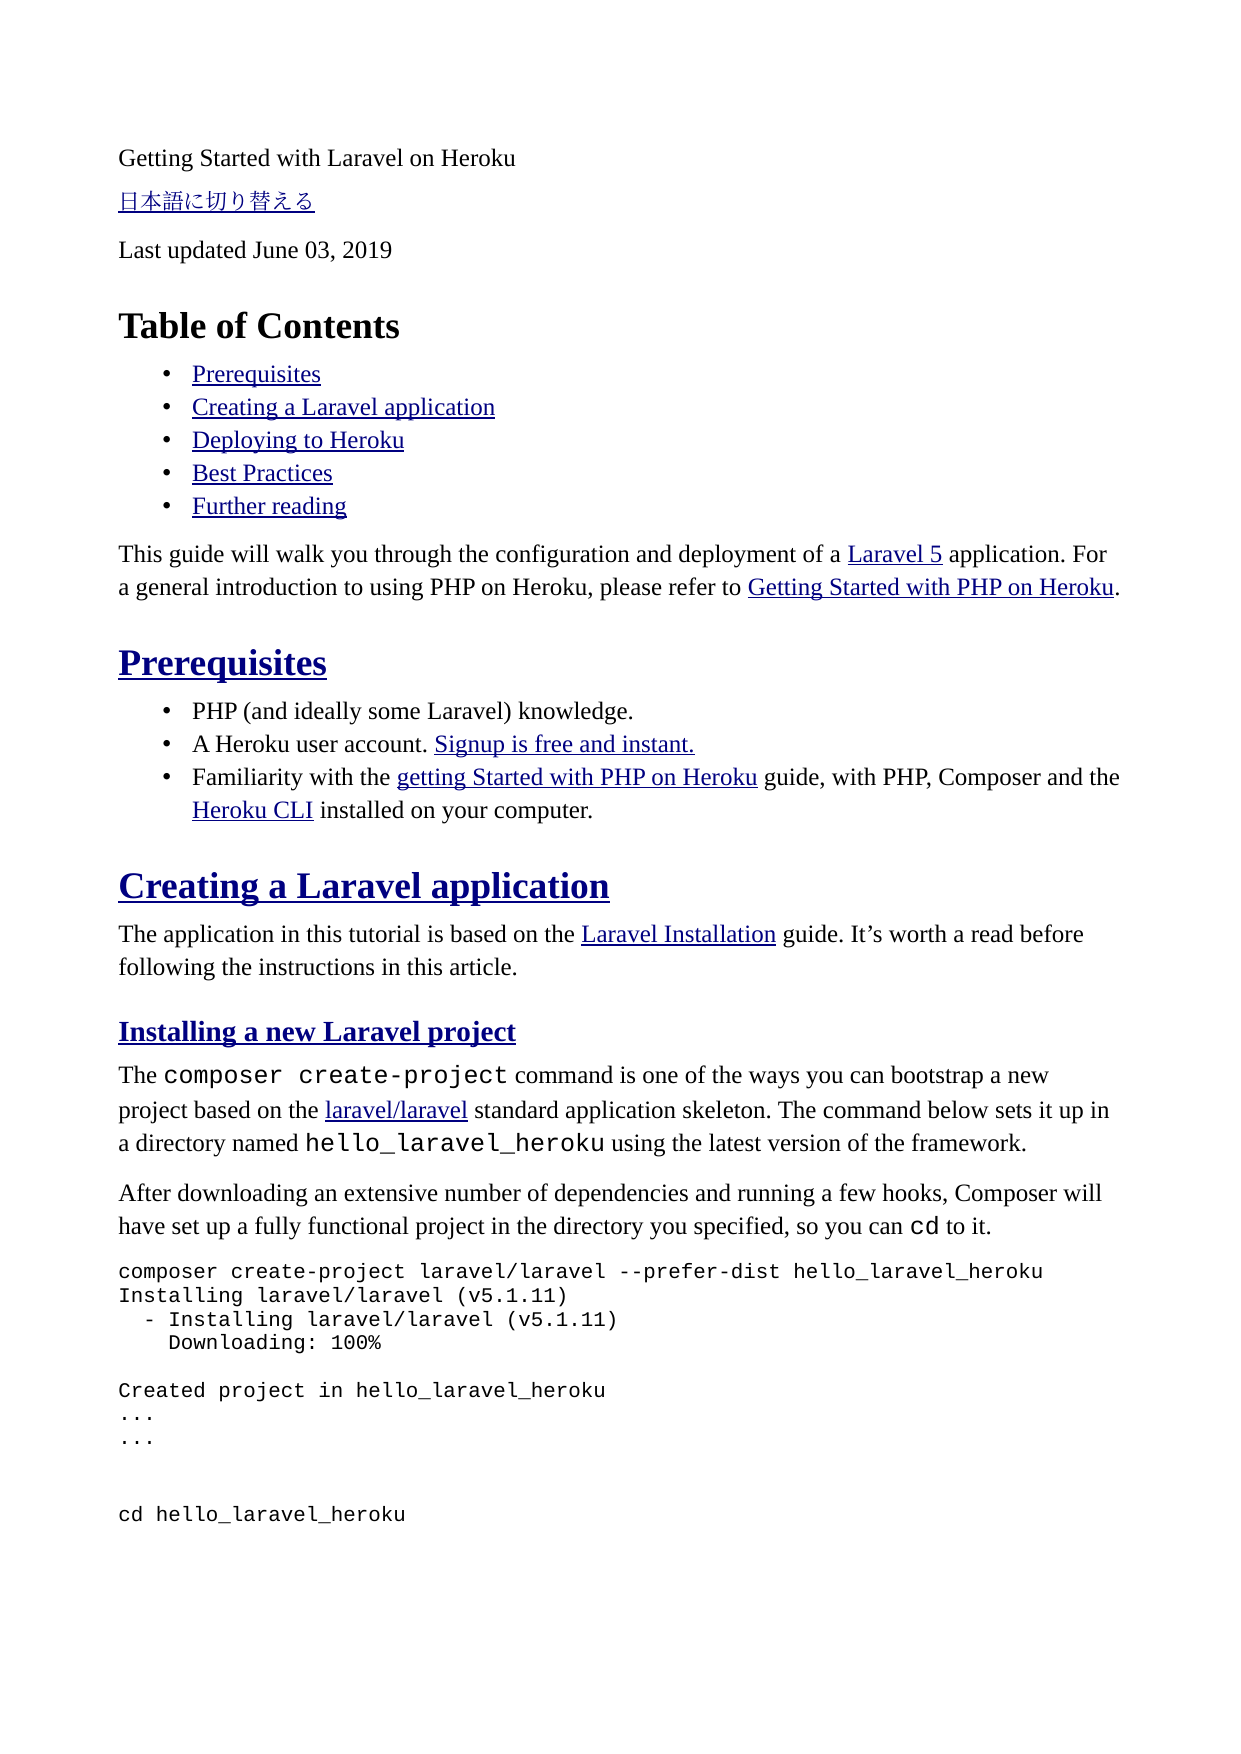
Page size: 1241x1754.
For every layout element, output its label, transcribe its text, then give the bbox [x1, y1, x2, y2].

subtitle Table of Contents [118, 303, 1122, 347]
list A Heroku user account. Signup is free and instant. [162, 729, 1122, 758]
text Created project in hello_laravel_heroku [118, 1380, 1122, 1403]
list Prerequisites [162, 359, 1122, 388]
text The application in this tutorial is based on the Laravel Installation guide. It’s worth a read before following the instructions in this article. [118, 919, 1122, 981]
list Deploying to Heroku [162, 425, 1122, 454]
list Creating a Laravel application [162, 392, 1122, 421]
text Last updated June 03, 2019 [118, 235, 1122, 264]
subtitle Installing a new Laravel project [118, 1014, 1122, 1048]
list PHP (and ideally some Laravel) knowledge. [162, 696, 1122, 725]
subtitle Creating a Laravel application [118, 863, 1122, 907]
subtitle Getting Started with Laravel on Heroku [118, 143, 1122, 172]
text The composer create-project command is one of the ways you can bootstrap a new project based on the laravel/laravel standard application skeleton. The command below sets it up in a directory named hello_laravel_heroku using the latest version of the framework. [118, 1060, 1122, 1159]
text - Installing laravel/laravel (v5.1.11) [118, 1309, 1122, 1332]
text ... [118, 1427, 1122, 1451]
text ... [118, 1403, 1122, 1427]
subtitle Prerequisites [118, 640, 1122, 683]
text This guide will walk you through the configuration and deployment of a Laravel 5 application. For a general introduction to using PHP on Heroku, please refer to Getting Started with PHP on Heroku. [118, 539, 1122, 601]
text After downloading an extensive number of dependencies and running a few hooks, Composer will have set up a fully functional project in the directory you specified, so you can cd to it. [118, 1178, 1122, 1242]
text Installing laravel/laravel (v5.1.11) [118, 1285, 1122, 1309]
list Further reading [162, 491, 1122, 520]
text cd hello_laravel_heroku [118, 1504, 1122, 1527]
text Downloading: 100% [118, 1332, 1122, 1356]
list Familiarity with the getting Started with PHP on Heroku guide, with PHP, Composer and the Heroku CLI installed on your computer. [162, 762, 1122, 824]
text composer create-project laravel/laravel --prefer-dist hello_laravel_heroku [118, 1261, 1122, 1285]
text 日本語に切り替える [118, 184, 1122, 216]
list Best Practices [162, 458, 1122, 487]
